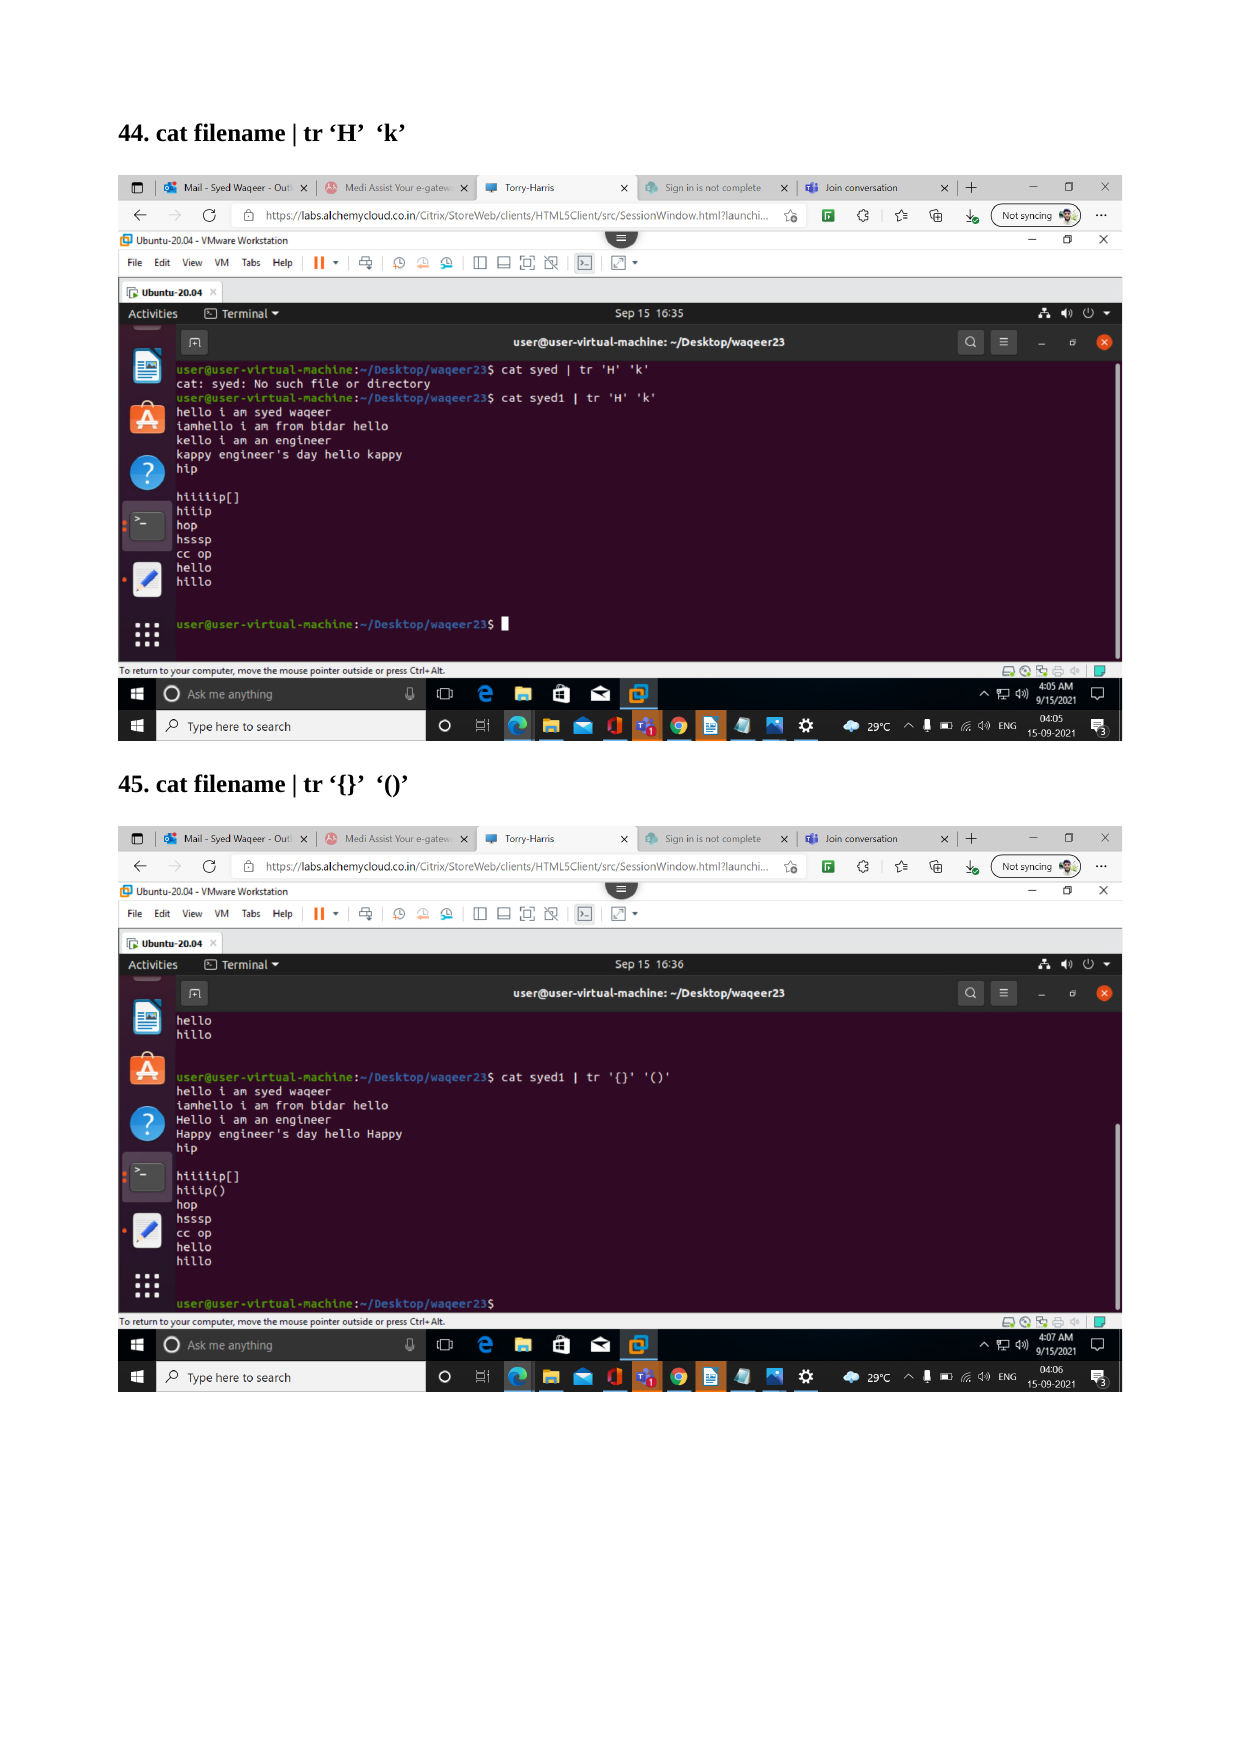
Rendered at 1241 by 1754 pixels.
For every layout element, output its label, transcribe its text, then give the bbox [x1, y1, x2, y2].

text 44. cat filename | tr ‘H’ ‘k’ [118, 118, 1122, 147]
text 45. cat filename | tr ‘{}’ ‘()’ [118, 769, 1122, 798]
picture [118, 175, 1123, 741]
picture [118, 826, 1123, 1392]
